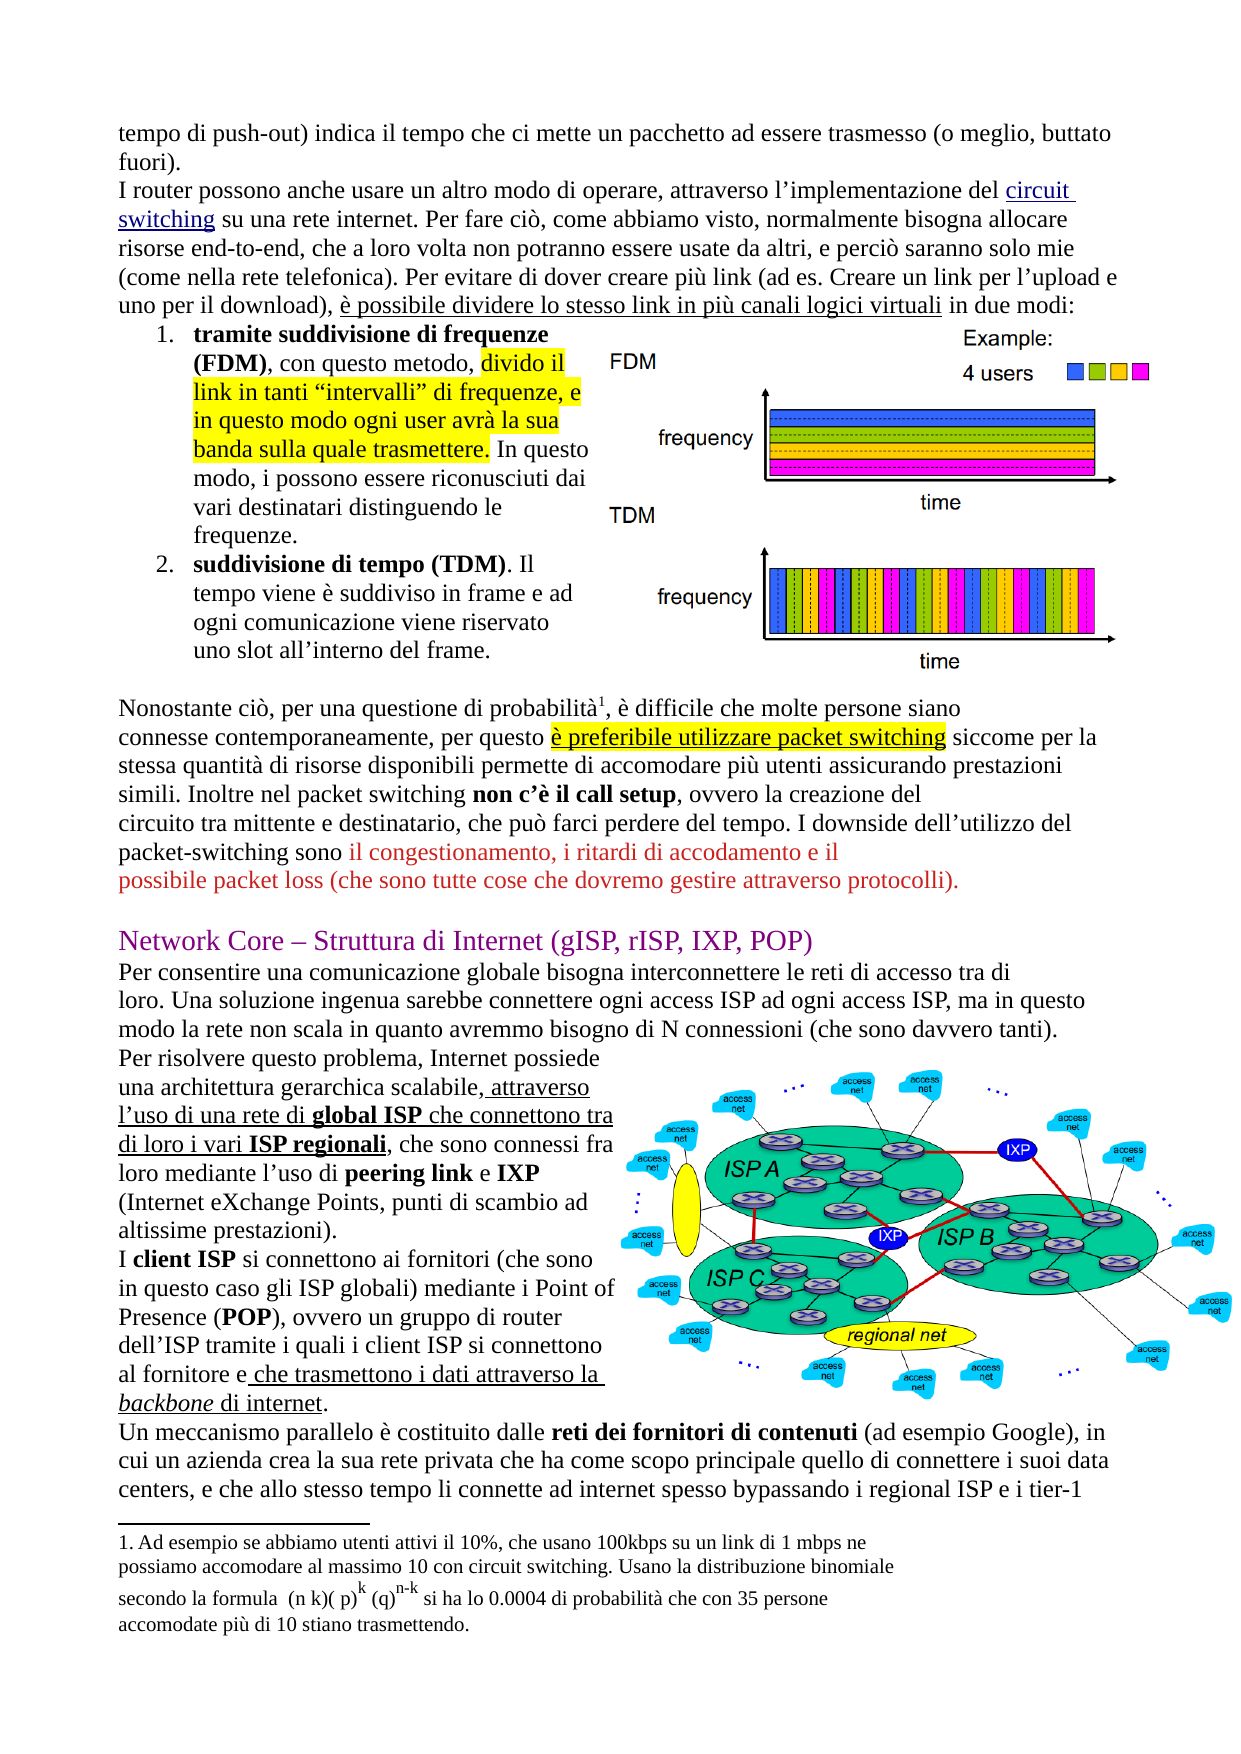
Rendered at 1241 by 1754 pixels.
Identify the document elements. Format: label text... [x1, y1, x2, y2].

text possiamo accomodare al massimo 10 con circuit switching. Usano la distribuzione binomiale [118, 1554, 1122, 1578]
text I router possono anche usare un altro modo di operare, attraverso l’implementazione del circuit switching su una rete internet. Per fare ciò, come abbiamo visto, normalmente bisogna allocare risorse end-to-end, che a loro volta non potranno essere usate da altri, e perciò saranno solo mie (come nella rete telefonica). Per evitare di dover creare più link (ad es. Creare un link per l’upload e uno per il download), è possibile dividere lo stesso link in più canali logici virtuali in due modi: [118, 176, 1122, 319]
text circuito tra mittente e destinatario, che può farci perdere del tempo. I downside dell’utilizzo del packet-switching sono il congestionamento, i ritardi di accodamento e il [118, 808, 1122, 866]
text connesse contemporaneamente, per questo è preferibile utilizzare packet switching siccome per la stessa quantità di risorse disponibili permette di accomodare più utenti assicurando prestazioni simili. Inoltre nel packet switching non c’è il call setup, ovvero la creazione del [118, 722, 1122, 808]
text possibile packet loss (che sono tutte cose che dovremo gestire attraverso protocolli). [118, 866, 1122, 894]
text Un meccanismo parallelo è costituito dalle reti dei fornitori di contenuti (ad esempio Google), in cui un azienda crea la sua rete privata che ha come scopo principale quello di connettere i suoi data centers, e che allo stesso tempo li connette ad internet spesso bypassando i regional ISP e i tier-1 [118, 1417, 1122, 1503]
list suddivisione di tempo (TDM). Il tempo viene è suddiviso in frame e ad ogni comunicazione viene riservato uno slot all’interno del frame. [156, 549, 591, 664]
text Nonostante ciò, per una questione di probabilità, è difficile che molte persone siano [118, 693, 1122, 722]
text Per risolvere questo problema, Internet possiede una architettura gerarchica scalabile, attraverso l’uso di una rete di global ISP che connettono tra di loro i vari ISP regionali, che sono connessi fra loro mediante l’uso di peering link e IXP (Internet eXchange Points, punti di scambio ad altissime prestazioni). [118, 1043, 1122, 1244]
text secondo la formula (n k)( p)k (q)n-k si ha lo 0.0004 di probabilità che con 35 persone [118, 1578, 1122, 1612]
picture [591, 326, 1152, 671]
text tempo di push-out) indica il tempo che ci mette un pacchetto ad essere trasmesso (o meglio, buttato fuori). [118, 118, 1122, 176]
list tramite suddivisione di frequenze (FDM), con questo metodo, divido il link in tanti “intervalli” di frequenze, e in questo modo ogni user avrà la sua banda sulla quale trasmettere. In questo modo, i possono essere riconusciuti dai vari destinatari distinguendo le frequenze. [156, 319, 1122, 549]
text loro. Una soluzione ingenua sarebbe connettere ogni access ISP ad ogni access ISP, ma in questo modo la rete non scala in quanto avremmo bisogno di N connessioni (che sono davvero tanti). [118, 985, 1122, 1043]
text Per consentire una comunicazione globale bisogna interconnettere le reti di accesso tra di [118, 957, 1122, 985]
picture [615, 1063, 1241, 1403]
text Network Core – Struttura di Internet (gISP, rISP, IXP, POP) [118, 923, 1122, 957]
text I client ISP si connettono ai fornitori (che sono in questo caso gli ISP globali) mediante i Point of Presence (POP), ovvero un gruppo di router dell’ISP tramite i quali i client ISP si connettono al fornitore e che trasmettono i dati attraverso la backbone di internet. [118, 1244, 1122, 1417]
text . Ad esempio se abbiamo utenti attivi il 10%, che usano 100kbps su un link di 1 mbps ne [118, 1530, 1122, 1554]
text accomodate più di 10 stiano trasmettendo. [118, 1612, 1122, 1636]
